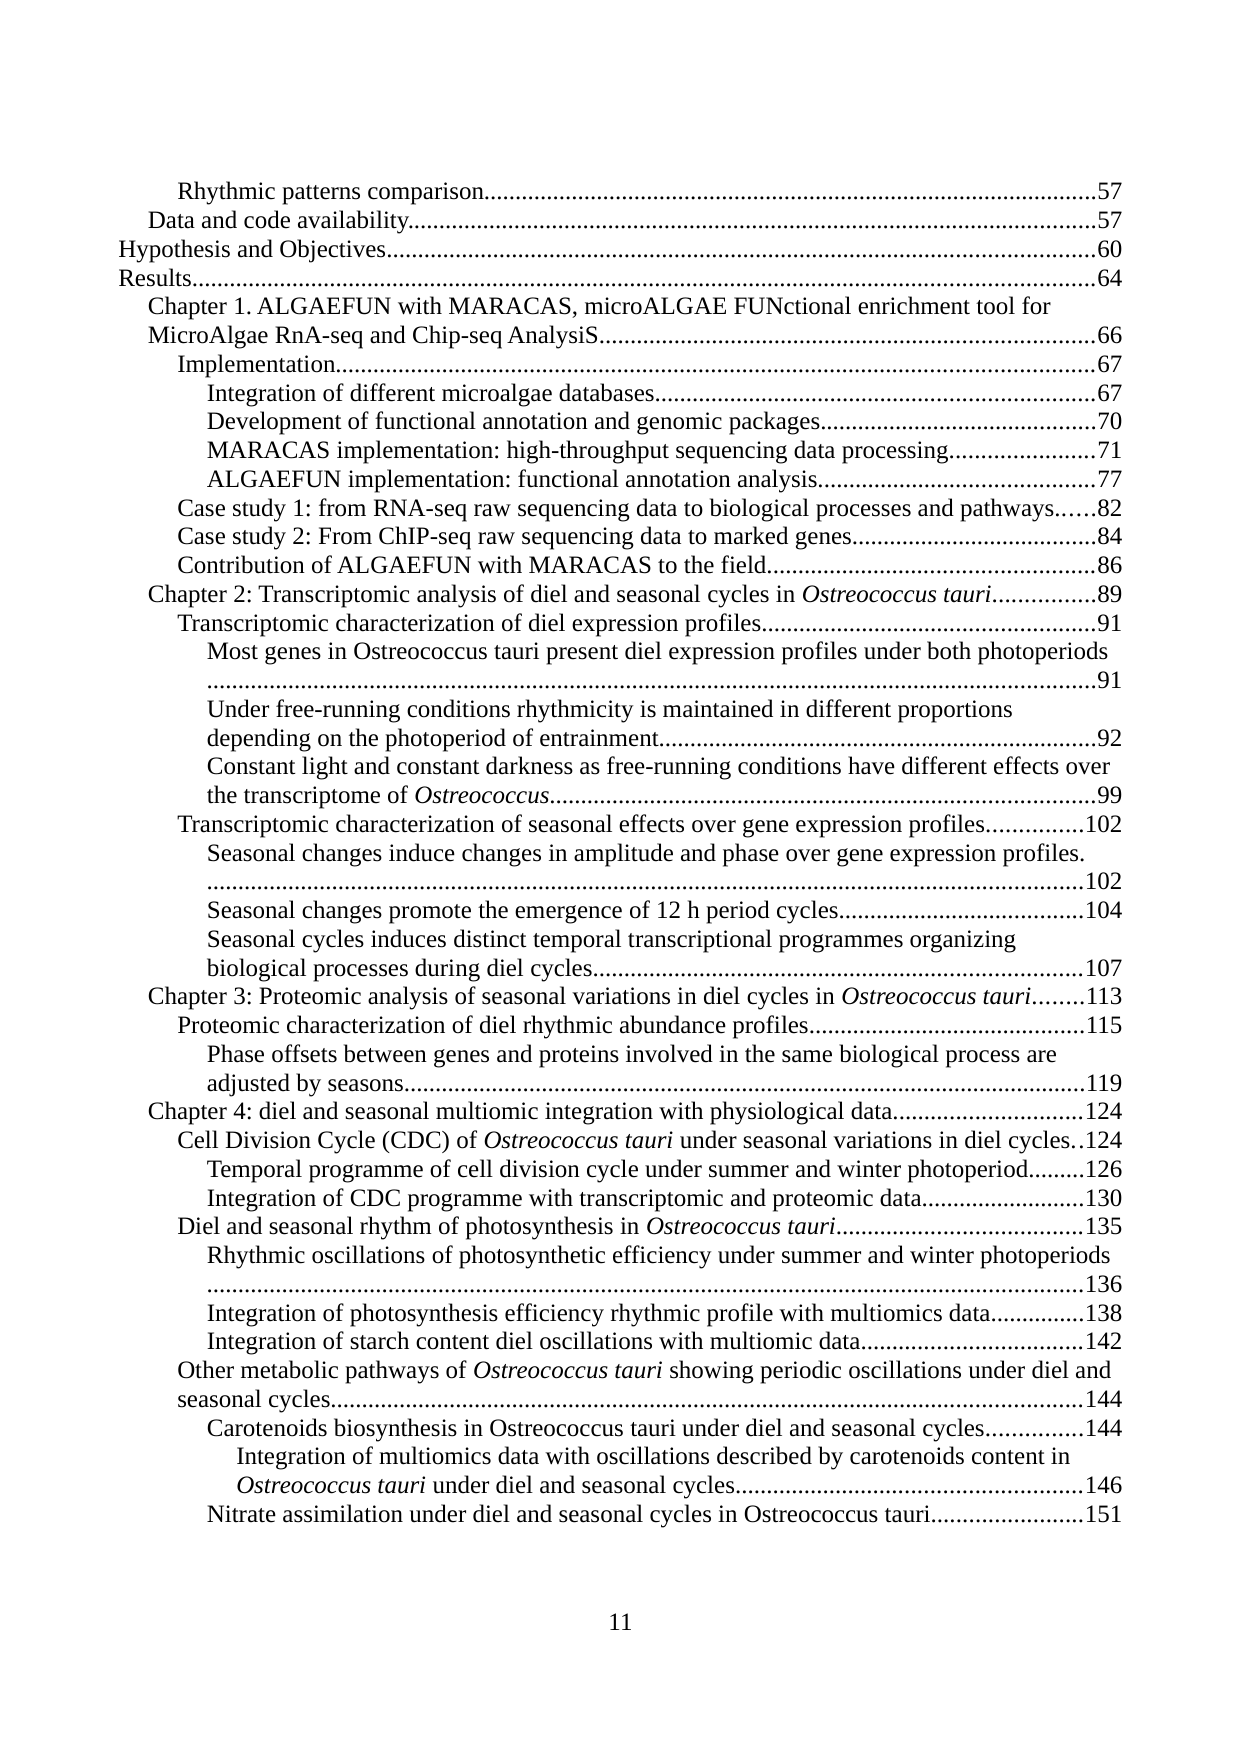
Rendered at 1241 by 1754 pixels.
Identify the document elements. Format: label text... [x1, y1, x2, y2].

text Seasonal changes promote the emergence of 12 h period cycles 104 [207, 895, 1122, 924]
text Under free-running conditions rhythmicity is maintained in different proportions depending on the photoperiod of entrainment 92 [207, 694, 1122, 751]
text Chapter 4: diel and seasonal multiomic integration with physiological data. 124 [148, 1096, 1122, 1125]
text Case study 1: from RNA-seq raw sequencing data to biological processes and pathways. 82 [177, 493, 1122, 521]
text Data and code availability. 57 [148, 205, 1122, 234]
text Integration of different microalgae databases. 67 [207, 378, 1122, 406]
text Integration of multiomics data with oscillations described by carotenoids content in Ostreococcus tauri under diel and seasonal cycles 146 [236, 1441, 1122, 1499]
text Proteomic characterization of diel rhythmic abundance profiles 115 [177, 1010, 1122, 1039]
text Integration of CDC programme with transcriptomic and proteomic data. 130 [207, 1183, 1122, 1211]
text Phase offsets between genes and proteins involved in the same biological process are adjusted by seasons 119 [207, 1039, 1122, 1096]
text Seasonal changes induce changes in amplitude and phase over gene expression profiles. 102 [207, 838, 1122, 895]
text Cell Division Cycle (CDC) of Ostreococcus tauri under seasonal variations in diel cycles 124 [177, 1125, 1122, 1154]
text Development of functional annotation and genomic packages. 70 [207, 406, 1122, 435]
text Diel and seasonal rhythm of photosynthesis in Ostreococcus tauri 135 [177, 1211, 1122, 1240]
text ALGAEFUN implementation: functional annotation analysis. 77 [207, 464, 1122, 493]
text Integration of photosynthesis efficiency rhythmic profile with multiomics data 138 [207, 1298, 1122, 1326]
text Transcriptomic characterization of seasonal effects over gene expression profiles 102 [177, 809, 1122, 838]
text MARACAS implementation: high-throughput sequencing data processing. 71 [207, 435, 1122, 464]
text Temporal programme of cell division cycle under summer and winter photoperiod 126 [207, 1154, 1122, 1183]
text Nitrate assimilation under diel and seasonal cycles in Ostreococcus tauri 151 [207, 1499, 1122, 1528]
text Case study 2: From ChIP-seq raw sequencing data to marked genes. 84 [177, 521, 1122, 550]
text Chapter 2: Transcriptomic analysis of diel and seasonal cycles in Ostreococcus tauri 89 [148, 579, 1122, 608]
text Chapter 1. ALGAEFUN with MARACAS, microALGAE FUNctional enrichment tool for MicroAlgae RnA-seq and Chip-seq AnalysiS. 66 [148, 291, 1122, 349]
text Implementation 67 [177, 349, 1122, 378]
text Results 64 [118, 263, 1122, 291]
text Other metabolic pathways of Ostreococcus tauri showing periodic oscillations under diel and seasonal cycles 144 [177, 1355, 1122, 1413]
text Seasonal cycles induces distinct temporal transcriptional programmes organizing biological processes during diel cycles 107 [207, 924, 1122, 981]
text Carotenoids biosynthesis in Ostreococcus tauri under diel and seasonal cycles 144 [207, 1413, 1122, 1441]
text Transcriptomic characterization of diel expression profiles 91 [177, 608, 1122, 636]
text Hypothesis and Objectives 60 [118, 234, 1122, 263]
text Most genes in Ostreococcus tauri present diel expression profiles under both photoperiods 91 [207, 636, 1122, 694]
text Rhythmic patterns comparison 57 [177, 176, 1122, 205]
text Contribution of ALGAEFUN with MARACAS to the field. 86 [177, 550, 1122, 579]
text Integration of starch content diel oscillations with multiomic data 142 [207, 1326, 1122, 1355]
text Chapter 3: Proteomic analysis of seasonal variations in diel cycles in Ostreococcus tauri 113 [148, 981, 1122, 1010]
text Rhythmic oscillations of photosynthetic efficiency under summer and winter photoperiods 136 [207, 1240, 1122, 1298]
text Constant light and constant darkness as free-running conditions have different effects over the transcriptome of Ostreococcus 99 [207, 751, 1122, 809]
